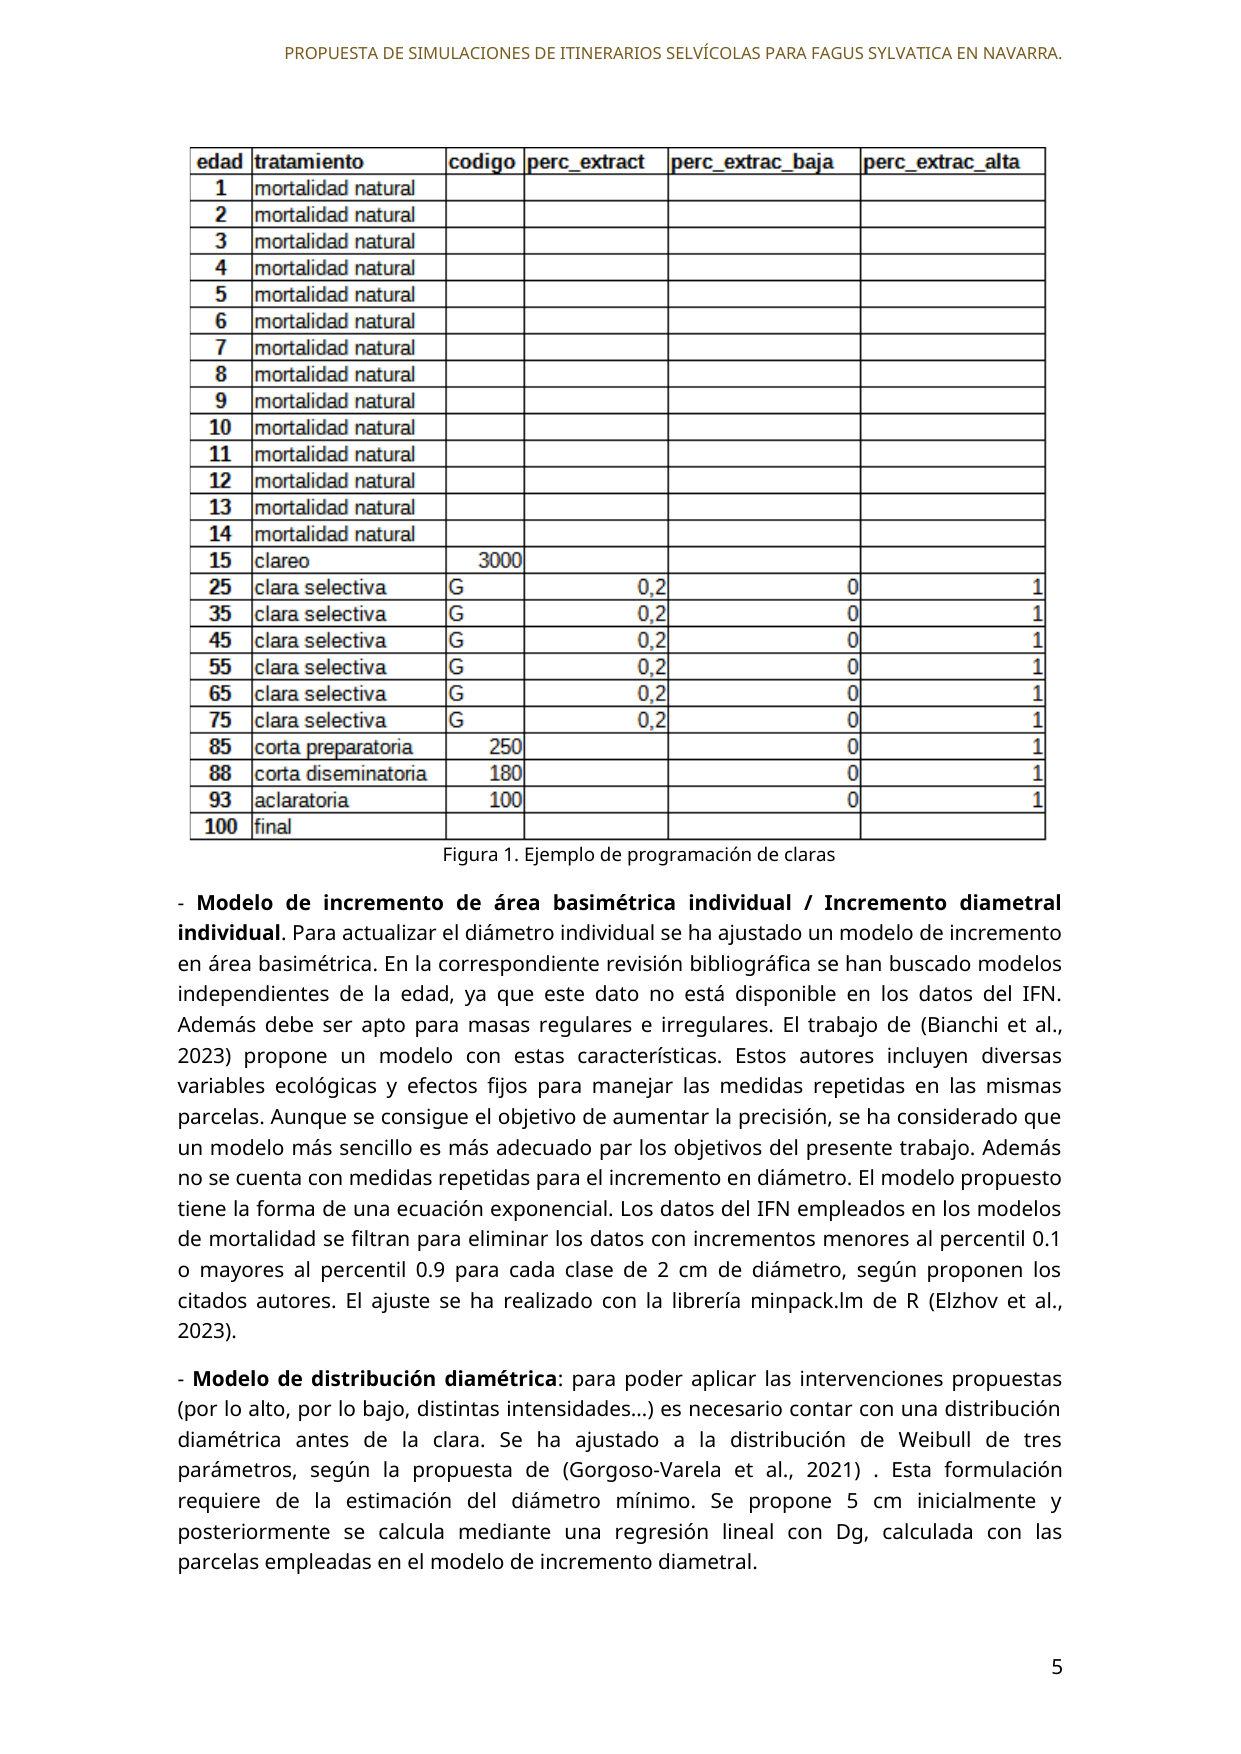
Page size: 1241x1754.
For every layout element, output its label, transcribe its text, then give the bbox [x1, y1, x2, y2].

text - Modelo de distribución diamétrica: para poder aplicar las intervenciones propuestas (por lo alto, por lo bajo, distintas intensidades…) es necesario contar con una distribución diamétrica antes de la clara. Se ha ajustado a la distribución de Weibull de tres parámetros, según la propuesta de (Gorgoso-Varela et al., 2021) . Esta formulación requiere de la estimación del diámetro mínimo. Se propone 5 cm inicialmente y posteriormente se calcula mediante una regresión lineal con Dg, calculada con las parcelas empleadas en el modelo de incremento diametral. [177, 1364, 1063, 1576]
picture [189, 147, 1051, 842]
text - Modelo de incremento de área basimétrica individual / Incremento diametral individual. Para actualizar el diámetro individual se ha ajustado un modelo de incremento en área basimétrica. En la correspondiente revisión bibliográfica se han buscado modelos independientes de la edad, ya que este dato no está disponible en los datos del IFN. Además debe ser apto para masas regulares e irregulares. El trabajo de (Bianchi et al., 2023) propone un modelo con estas características. Estos autores incluyen diversas variables ecológicas y efectos fijos para manejar las medidas repetidas en las mismas parcelas. Aunque se consigue el objetivo de aumentar la precisión, se ha considerado que un modelo más sencillo es más adecuado par los objetivos del presente trabajo. Además no se cuenta con medidas repetidas para el incremento en diámetro. El modelo propuesto tiene la forma de una ecuación exponencial. Los datos del IFN empleados en los modelos de mortalidad se filtran para eliminar los datos con incrementos menores al percentil 0.1 o mayores al percentil 0.9 para cada clase de 2 cm de diámetro, según proponen los citados autores. El ajuste se ha realizado con la librería minpack.lm de R (Elzhov et al., 2023). [177, 888, 1063, 1345]
list Ejemplo de programación de claras [215, 148, 1063, 867]
